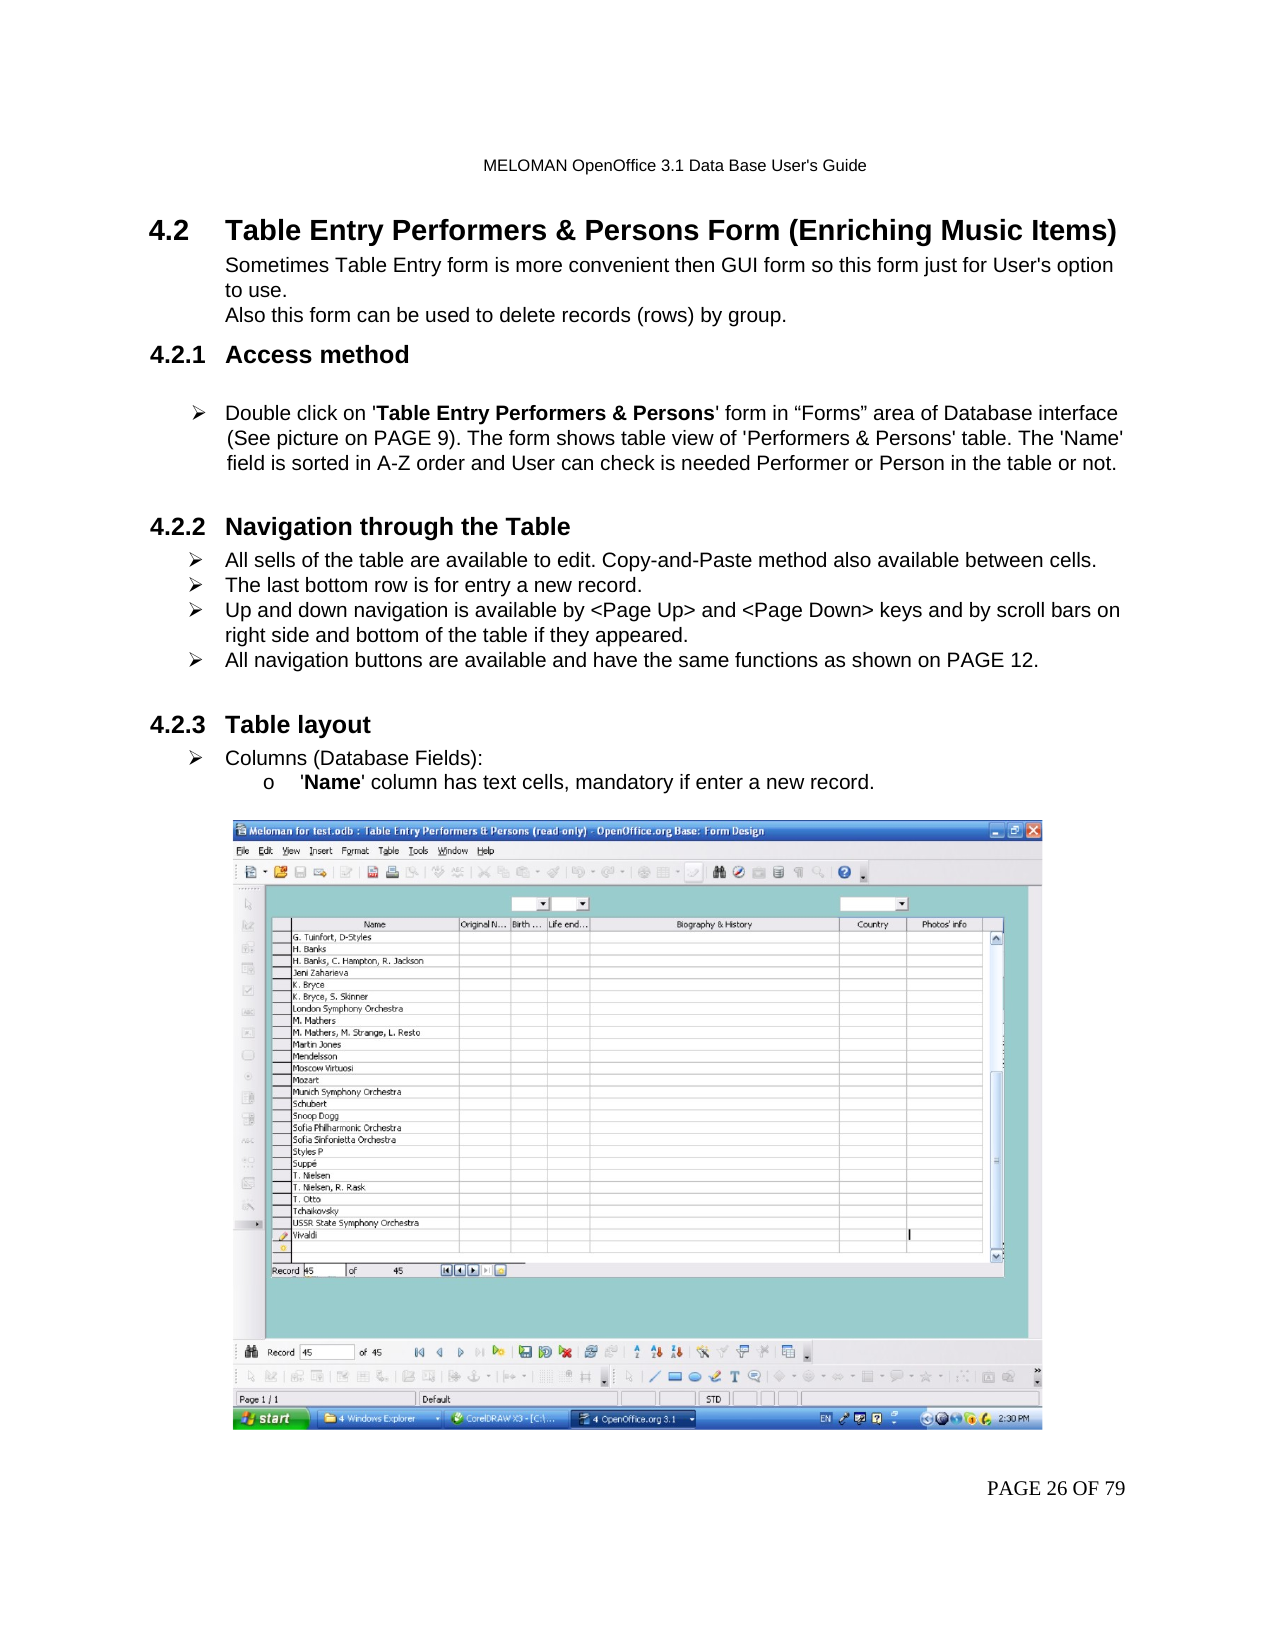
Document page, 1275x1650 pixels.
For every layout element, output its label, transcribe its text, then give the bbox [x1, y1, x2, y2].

list All sells of the table are available to edit. Copy-and-Paste method also available between cells. [187, 547, 1125, 572]
list Double click on 'Table Entry Performers & Persons' form in “Forms” area of Database interface (See picture on PAGE 9). The form shows table view of 'Performers & Persons' table. The 'Name' field is sorted in A-Z order and User can check is needed Performer or Person in the table or not. [191, 400, 1125, 475]
subtitle Table Entry Performers & Persons Form (Enriching Music Items) [148, 212, 1125, 246]
picture [232, 820, 1043, 1430]
subtitle Access method [150, 340, 1125, 368]
list All navigation buttons are available and have the same functions as shown on PAGE 12. [187, 647, 1125, 672]
subtitle Table layout [150, 710, 1125, 738]
subtitle Navigation through the Table [150, 512, 1125, 541]
list 'Name' column has text cells, mandatory if enter a new record. [262, 770, 1125, 796]
list Columns (Database Fields): [187, 745, 1125, 770]
list The last bottom row is for entry a new record. [187, 572, 1125, 597]
text Sometimes Table Entry form is more convenient then GUI form so this form just for User's option to use. [225, 252, 1125, 302]
list Up and down navigation is available by <Page Up> and <Page Down> keys and by scroll bars on right side and bottom of the table if they appeared. [187, 597, 1125, 647]
text Also this form can be used to delete records (rows) by group. [225, 302, 1125, 327]
